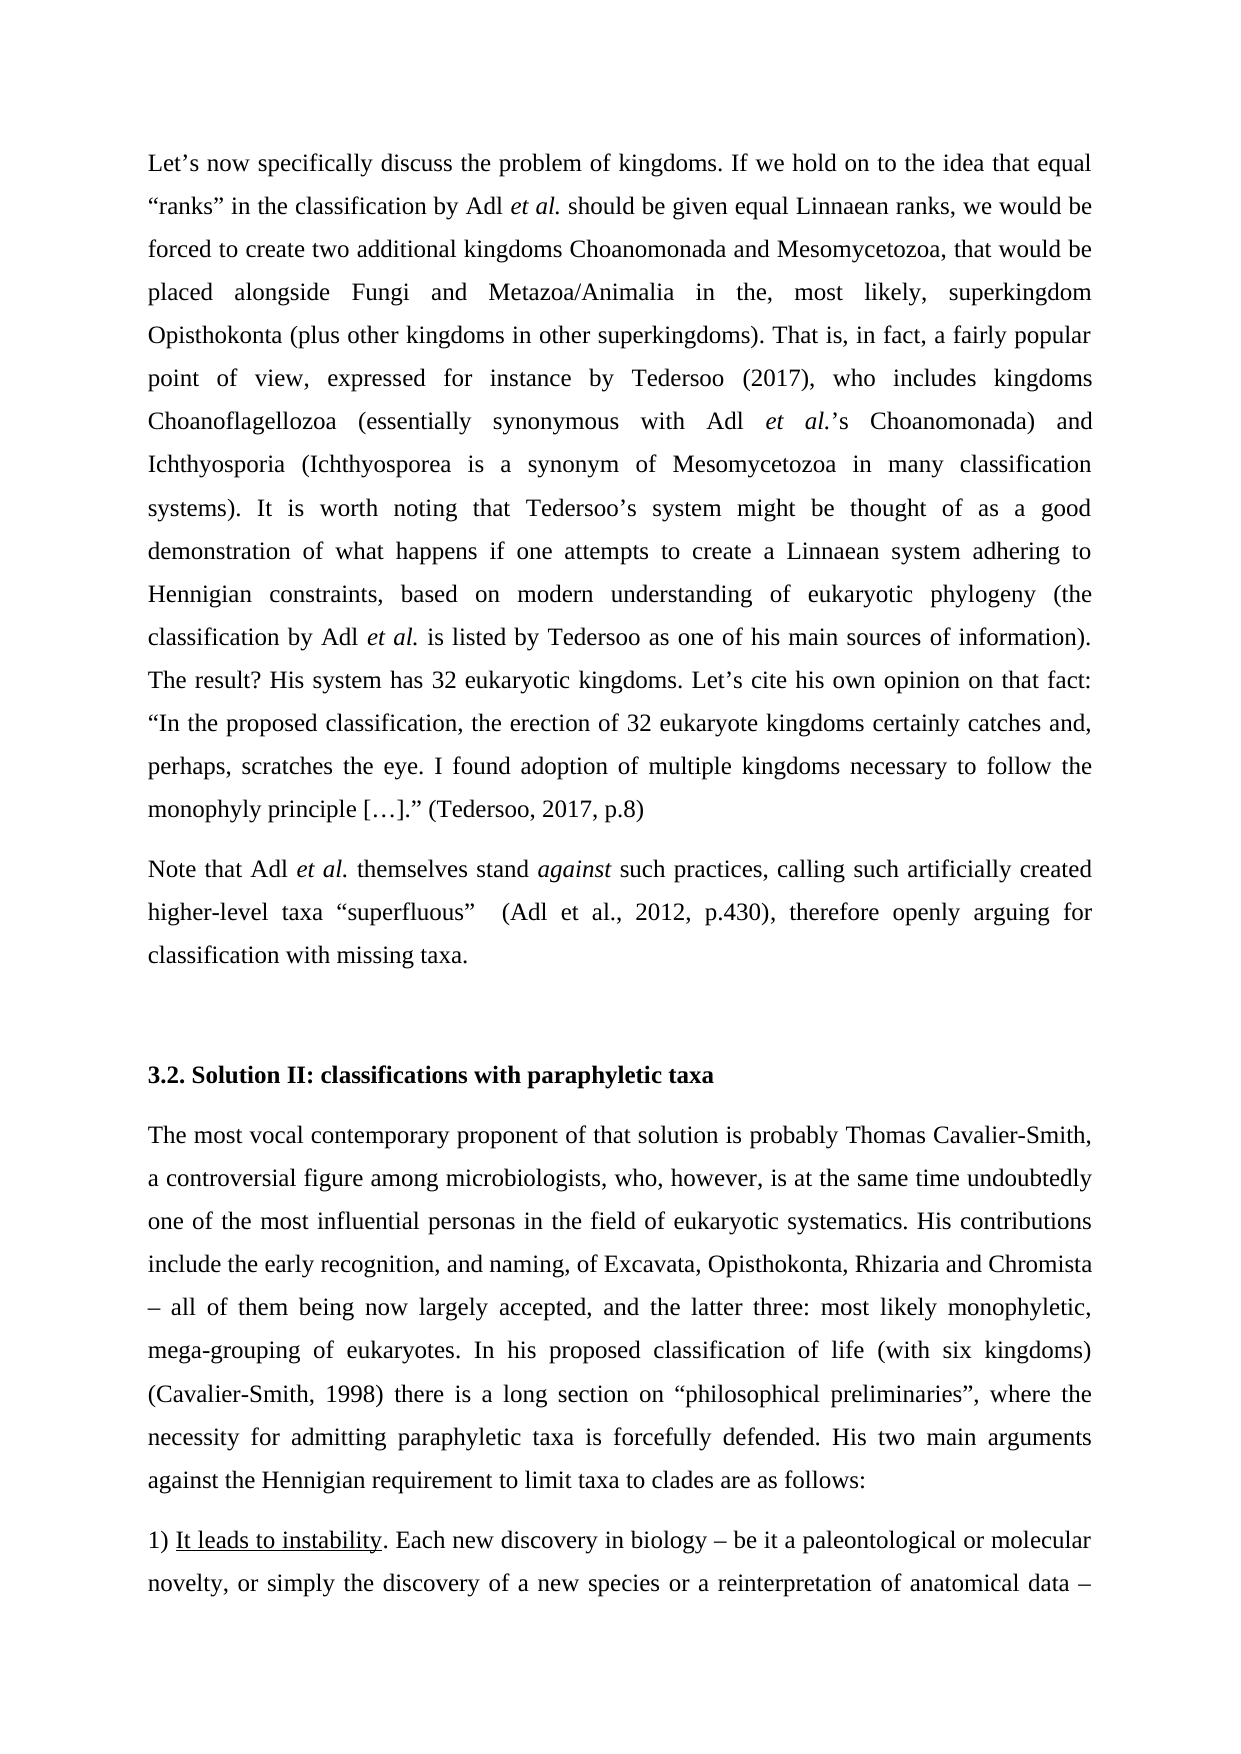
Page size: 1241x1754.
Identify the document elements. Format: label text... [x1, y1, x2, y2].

text 3.2. Solution II: classifications with paraphyletic taxa [148, 1060, 1093, 1089]
text 1) It leads to instability. Each new discovery in biology – be it a paleontological or molecular novelty, or simply the discovery of a new species or a reinterpretation of anatomical data – [148, 1525, 1093, 1597]
text The most vocal contemporary proponent of that solution is probably Thomas Cavalier-Smith, a controversial figure among microbiologists, who, however, is at the same time undoubtedly one of the most influential personas in the field of eukaryotic systematics. His contributions include the early recognition, and naming, of Excavata, Opisthokonta, Rhizaria and Chromista – all of them being now largely accepted, and the latter three: most likely monophyletic, mega-grouping of eukaryotes. In his proposed classification of life (with six kingdoms) (Cavalier-Smith, 1998) there is a long section on “philosophical preliminaries”, where the necessity for admitting paraphyletic taxa is forcefully defended. His two main arguments against the Hennigian requirement to limit taxa to clades are as follows: [148, 1120, 1093, 1494]
text Let’s now specifically discuss the problem of kingdoms. If we hold on to the idea that equal “ranks” in the classification by Adl et al. should be given equal Linnaean ranks, we would be forced to create two additional kingdoms Choanomonada and Mesomycetozoa, that would be placed alongside Fungi and Metazoa/Animalia in the, most likely, superkingdom Opisthokonta (plus other kingdoms in other superkingdoms). That is, in fact, a fairly popular point of view, expressed for instance by Tedersoo (2017), who includes kingdoms Choanoflagellozoa (essentially synonymous with Adl et al.’s Choanomonada) and Ichthyosporia (Ichthyosporea is a synonym of Mesomycetozoa in many classification systems). It is worth noting that Tedersoo’s system might be thought of as a good demonstration of what happens if one attempts to create a Linnaean system adhering to Hennigian constraints, based on modern understanding of eukaryotic phylogeny (the classification by Adl et al. is listed by Tedersoo as one of his main sources of information). The result? His system has 32 eukaryotic kingdoms. Let’s cite his own opinion on that fact: “In the proposed classification, the erection of 32 eukaryote kingdoms certainly catches and, perhaps, scratches the eye. I found adoption of multiple kingdoms necessary to follow the monophyly principle […].” (Tedersoo, 2017, p.8) [148, 148, 1093, 823]
text Note that Adl et al. themselves stand against such practices, calling such artificially created higher-level taxa “superfluous” (Adl et al., 2012, p.430), therefore openly arguing for classification with missing taxa. [148, 854, 1093, 969]
